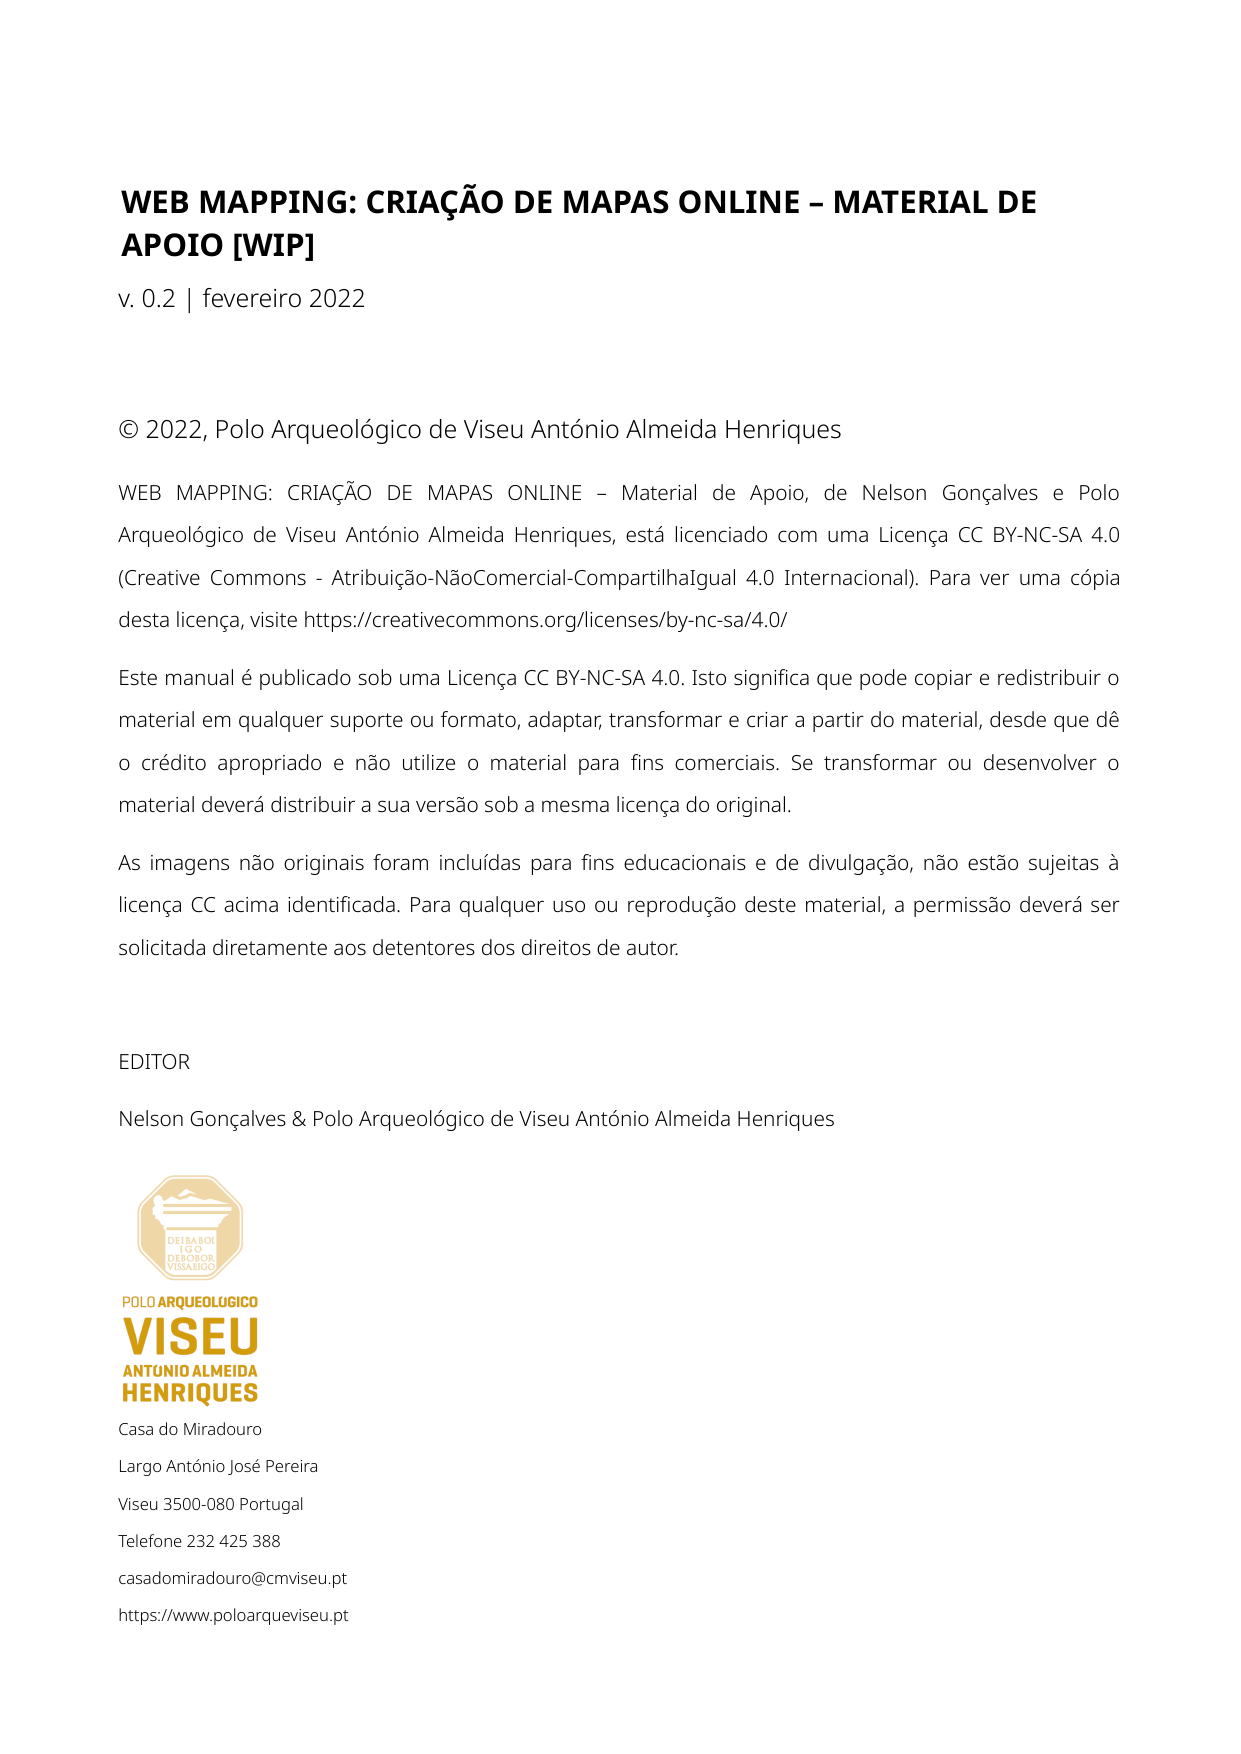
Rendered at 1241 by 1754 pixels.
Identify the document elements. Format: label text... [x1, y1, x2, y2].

title Web Mapping: Criação de Mapas Online – Material de Apoio [wip] [118, 177, 1122, 268]
text © 2022, Polo Arqueológico de Viseu António Almeida Henriques [118, 412, 1122, 446]
text EDITOR [118, 1047, 1122, 1076]
text Casa do Miradouro [118, 1162, 1122, 1440]
text Viseu 3500-080 Portugal [118, 1492, 1122, 1515]
picture [118, 1161, 319, 1418]
text Este manual é publicado sob uma Licença CC BY-NC-SA 4.0. Isto significa que pode copiar e redistribuir o material em qualquer suporte ou formato, adaptar, transformar e criar a partir do material, desde que dê o crédito apropriado e não utilize o material para fins comerciais. Se transformar ou desenvolver o material deverá distribuir a sua versão sob a mesma licença do original. [118, 663, 1122, 819]
text Nelson Gonçalves & Polo Arqueológico de Viseu António Almeida Henriques [118, 1104, 1122, 1133]
text v. 0.2 | fevereiro 2022 [118, 281, 1122, 315]
text WEB MAPPING: CRIAÇÃO DE MAPAS ONLINE – Material de Apoio, de Nelson Gonçalves e Polo Arqueológico de Viseu António Almeida Henriques, está licenciado com uma Licença CC BY-NC-SA 4.0 (Creative Commons - Atribuição-NãoComercial-CompartilhaIgual 4.0 Internacional). Para ver uma cópia desta licença, visite https://creativecommons.org/licenses/by-nc-sa/4.0/ [118, 478, 1122, 634]
text casadomiradouro@cmviseu.pt [118, 1567, 1122, 1589]
text Largo António José Pereira [118, 1455, 1122, 1477]
text As imagens não originais foram incluídas para fins educacionais e de divulgação, não estão sujeitas à licença CC acima identificada. Para qualquer uso ou reprodução deste material, a permissão deverá ser solicitada diretamente aos detentores dos direitos de autor. [118, 848, 1122, 961]
text Telefone 232 425 388 [118, 1529, 1122, 1552]
text https://www.poloarqueviseu.pt [118, 1604, 1122, 1627]
